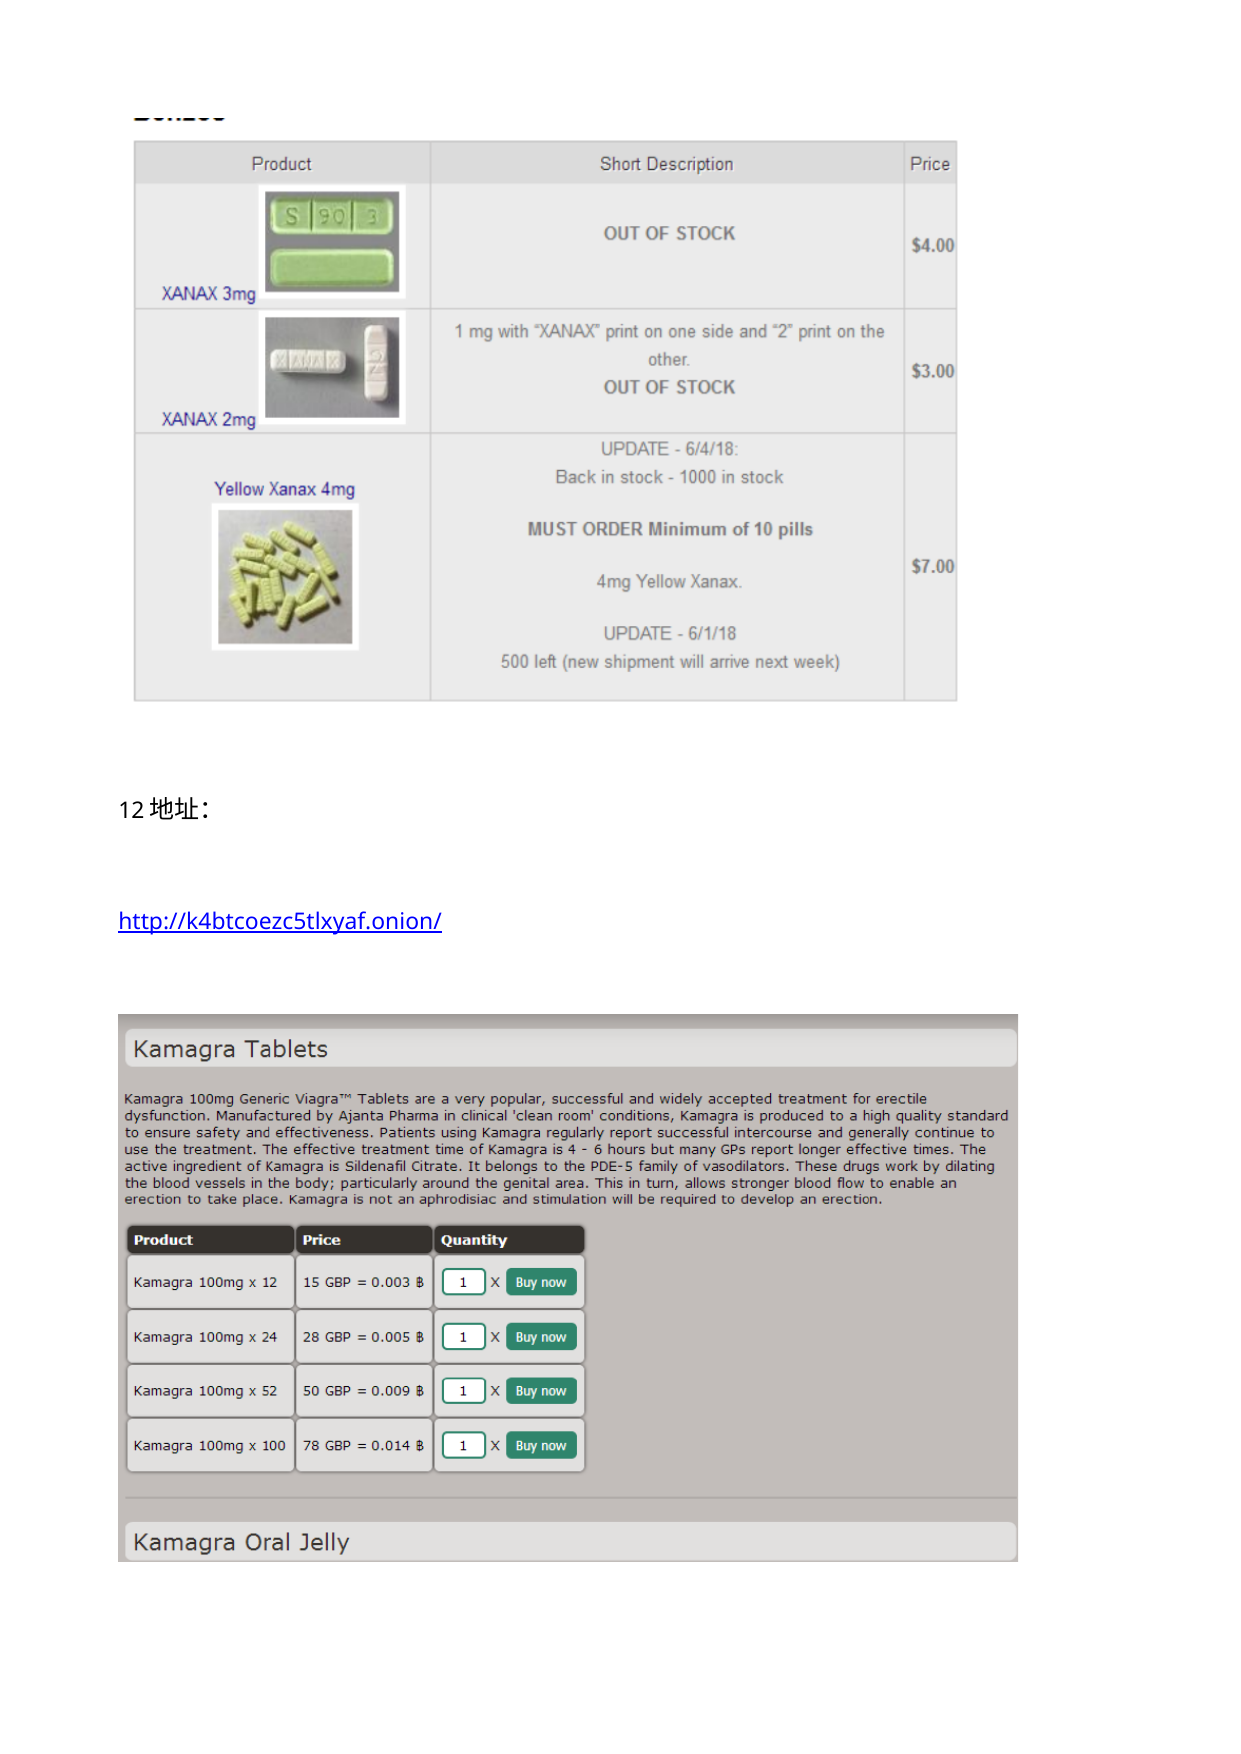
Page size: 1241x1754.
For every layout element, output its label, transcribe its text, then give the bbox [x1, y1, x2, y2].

text http://k4btcoezc5tlxyaf.onion/ [118, 905, 1122, 936]
text 12地址： [118, 789, 1122, 826]
